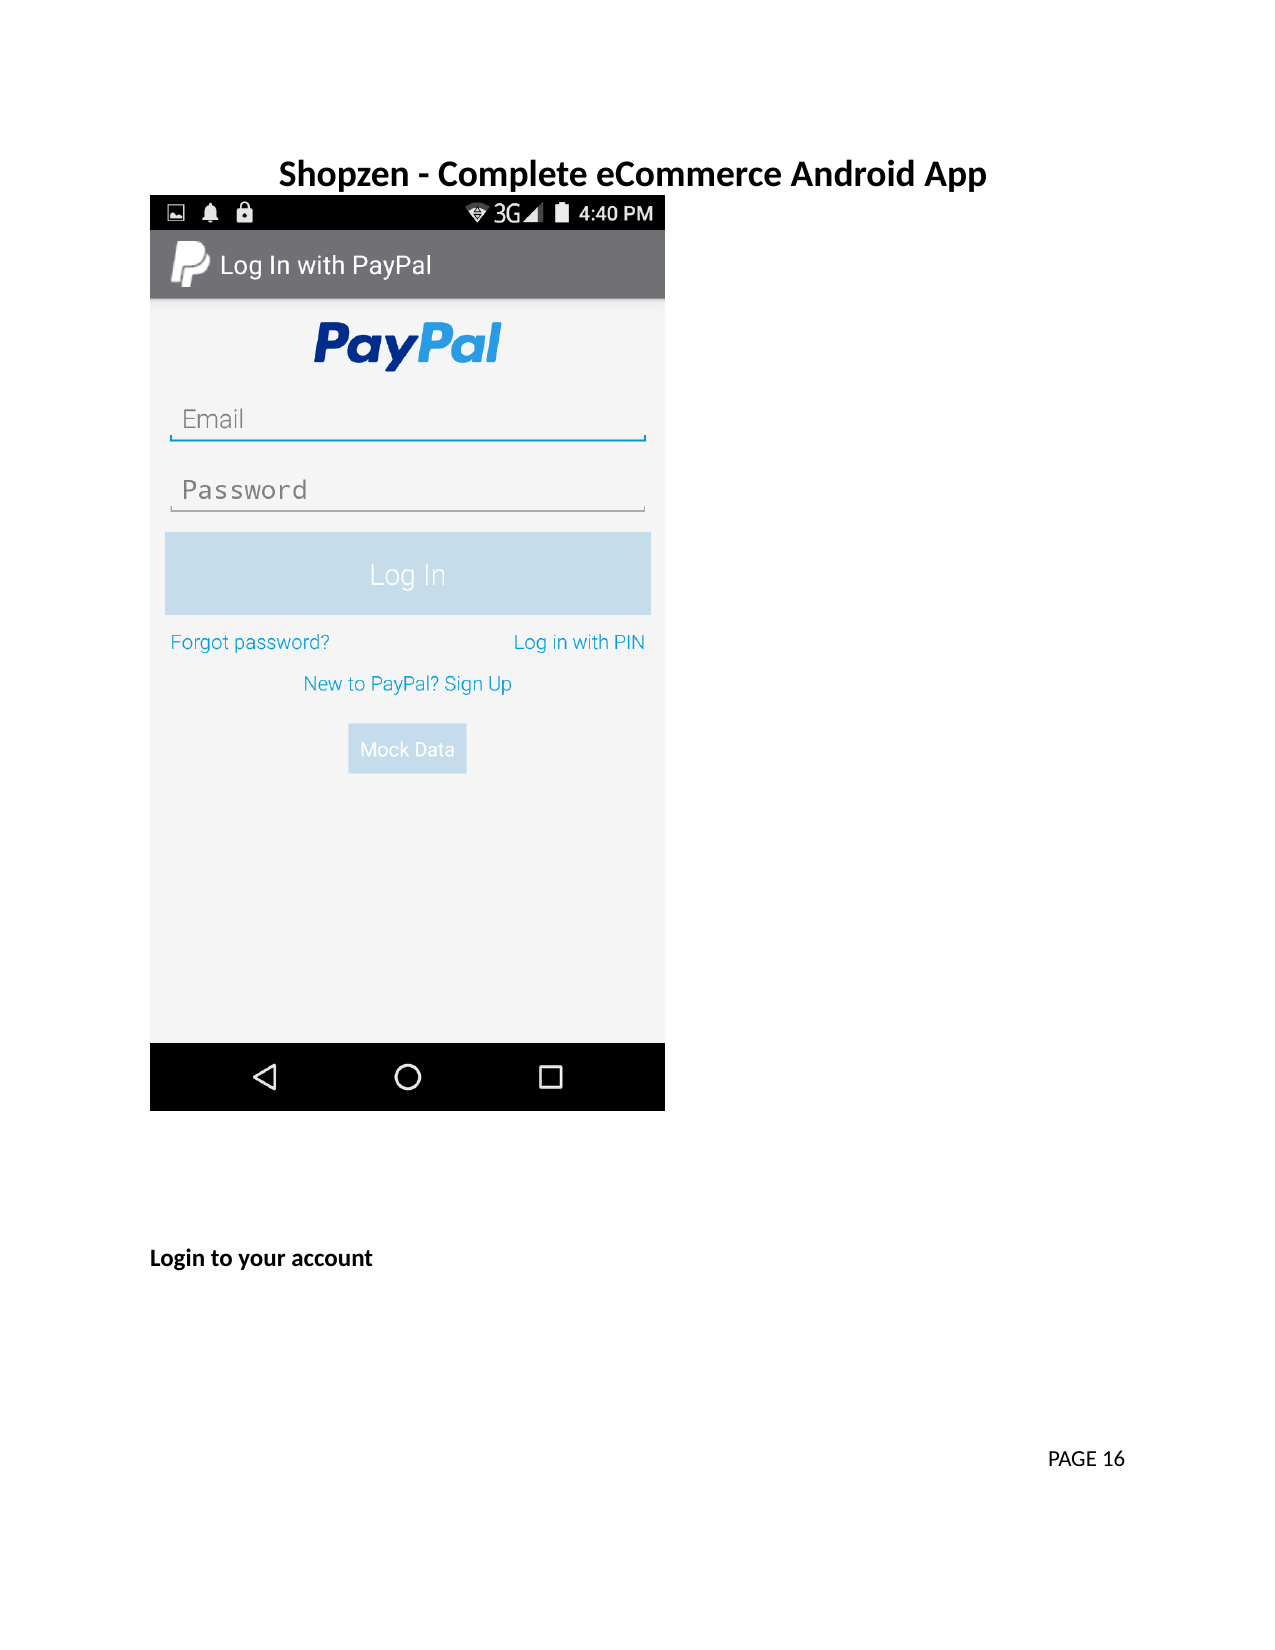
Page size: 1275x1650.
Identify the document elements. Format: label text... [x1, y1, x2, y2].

picture [150, 195, 665, 1111]
text Login to your account [150, 1242, 1125, 1272]
